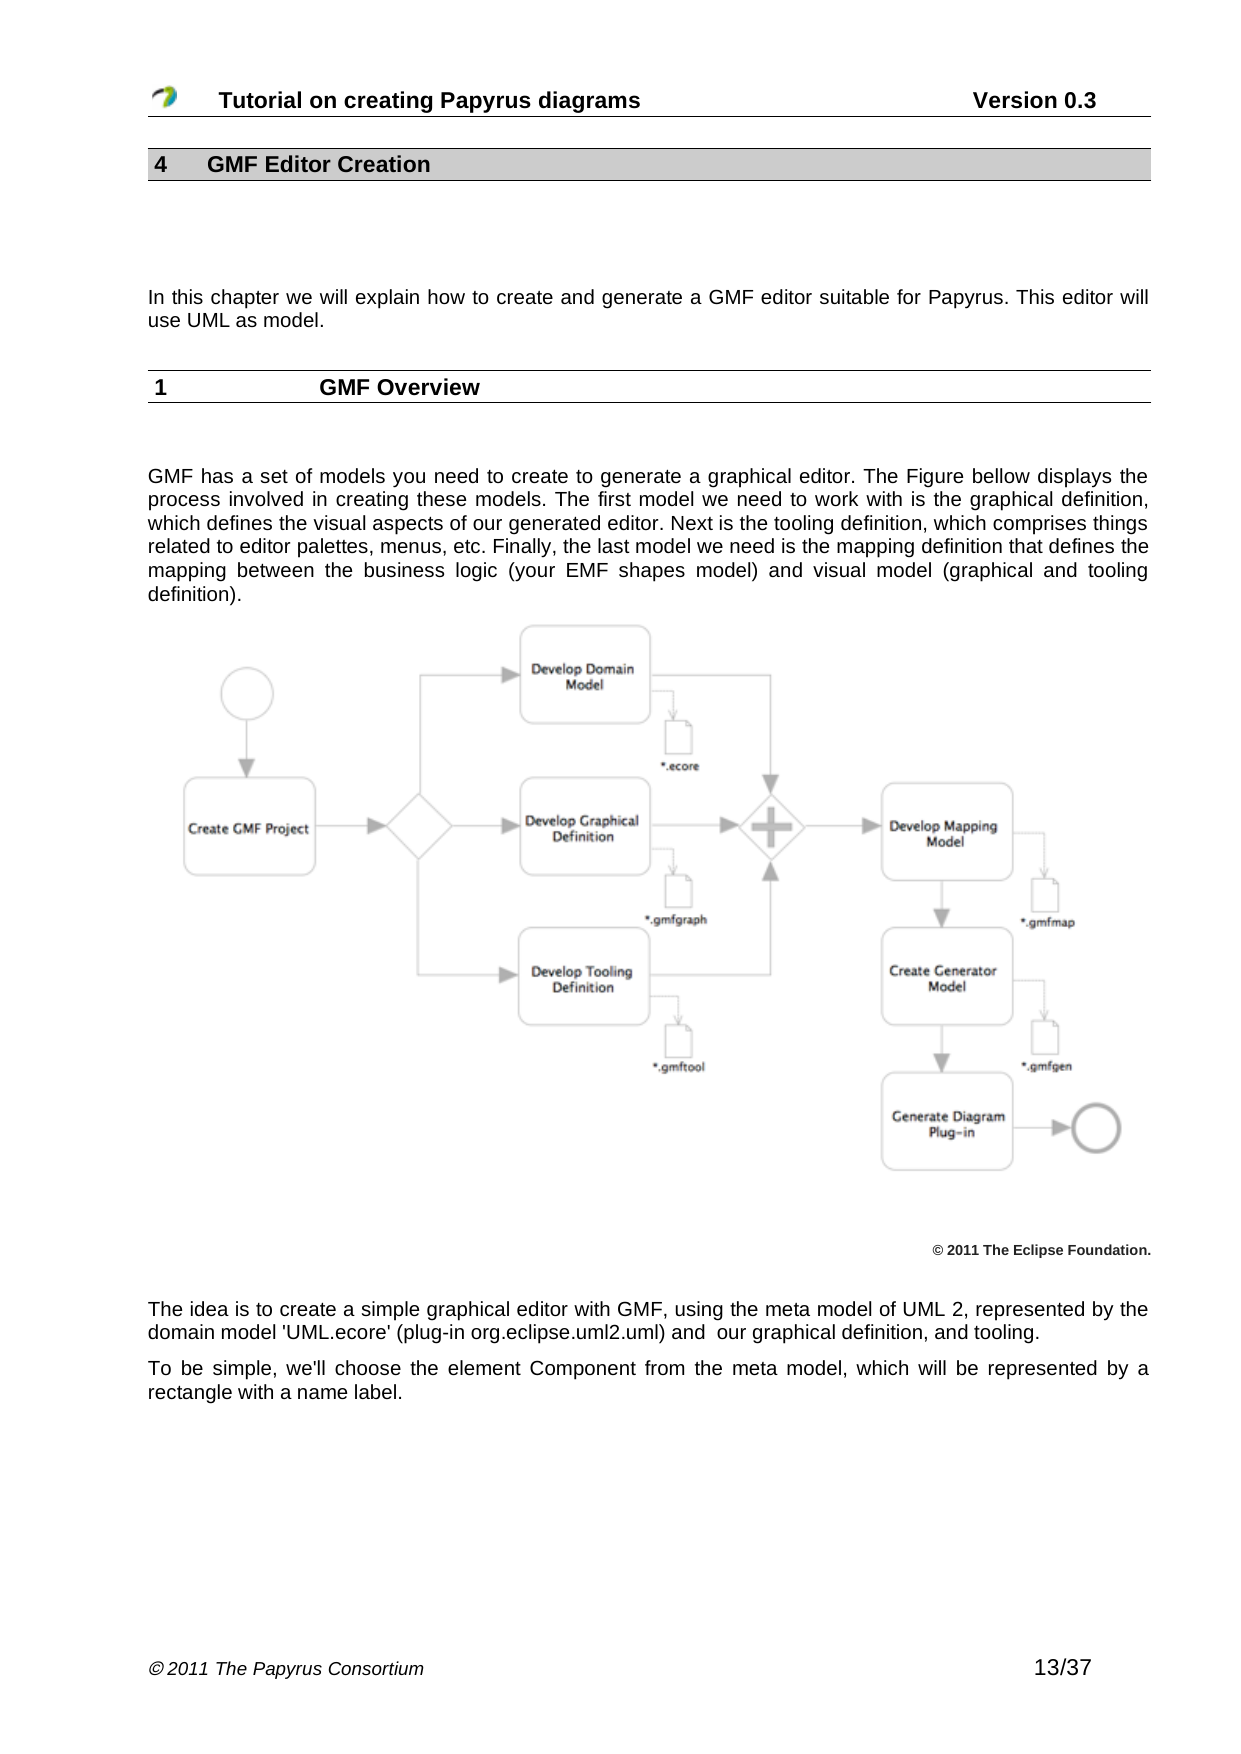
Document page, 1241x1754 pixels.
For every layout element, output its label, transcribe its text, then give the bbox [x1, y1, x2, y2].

text In this chapter we will explain how to create and generate a GMF editor suitable for Papyrus. This editor will use UML as model. [148, 285, 1151, 332]
text © 2011 The Eclipse Foundation. [148, 1215, 1151, 1258]
subtitle GMF Editor Creation [148, 149, 1151, 180]
picture [171, 617, 1128, 1179]
subtitle GMF Overview [148, 371, 1151, 402]
text GMF has a set of models you need to create to generate a graphical editor. The Figure bellow displays the process involved in creating these models. The first model we need to work with is the graphical definition, which defines the visual aspects of our generated editor. Next is the tooling definition, which comprises things related to editor palettes, menus, etc. Finally, the last model we need is the mapping definition that defines the mapping between the business logic (your EMF shapes model) and visual model (graphical and tooling definition). [148, 464, 1151, 605]
text To be simple, we'll choose the element Component from the meta model, which will be represented by a rectangle with a name label. [148, 1357, 1151, 1404]
text The idea is to create a simple graphical editor with GMF, using the meta model of UML 2, represented by the domain model 'UML.ecore' (plug-in org.eclipse.uml2.uml) and our graphical definition, and tooling. [148, 1271, 1151, 1344]
picture [152, 84, 177, 110]
